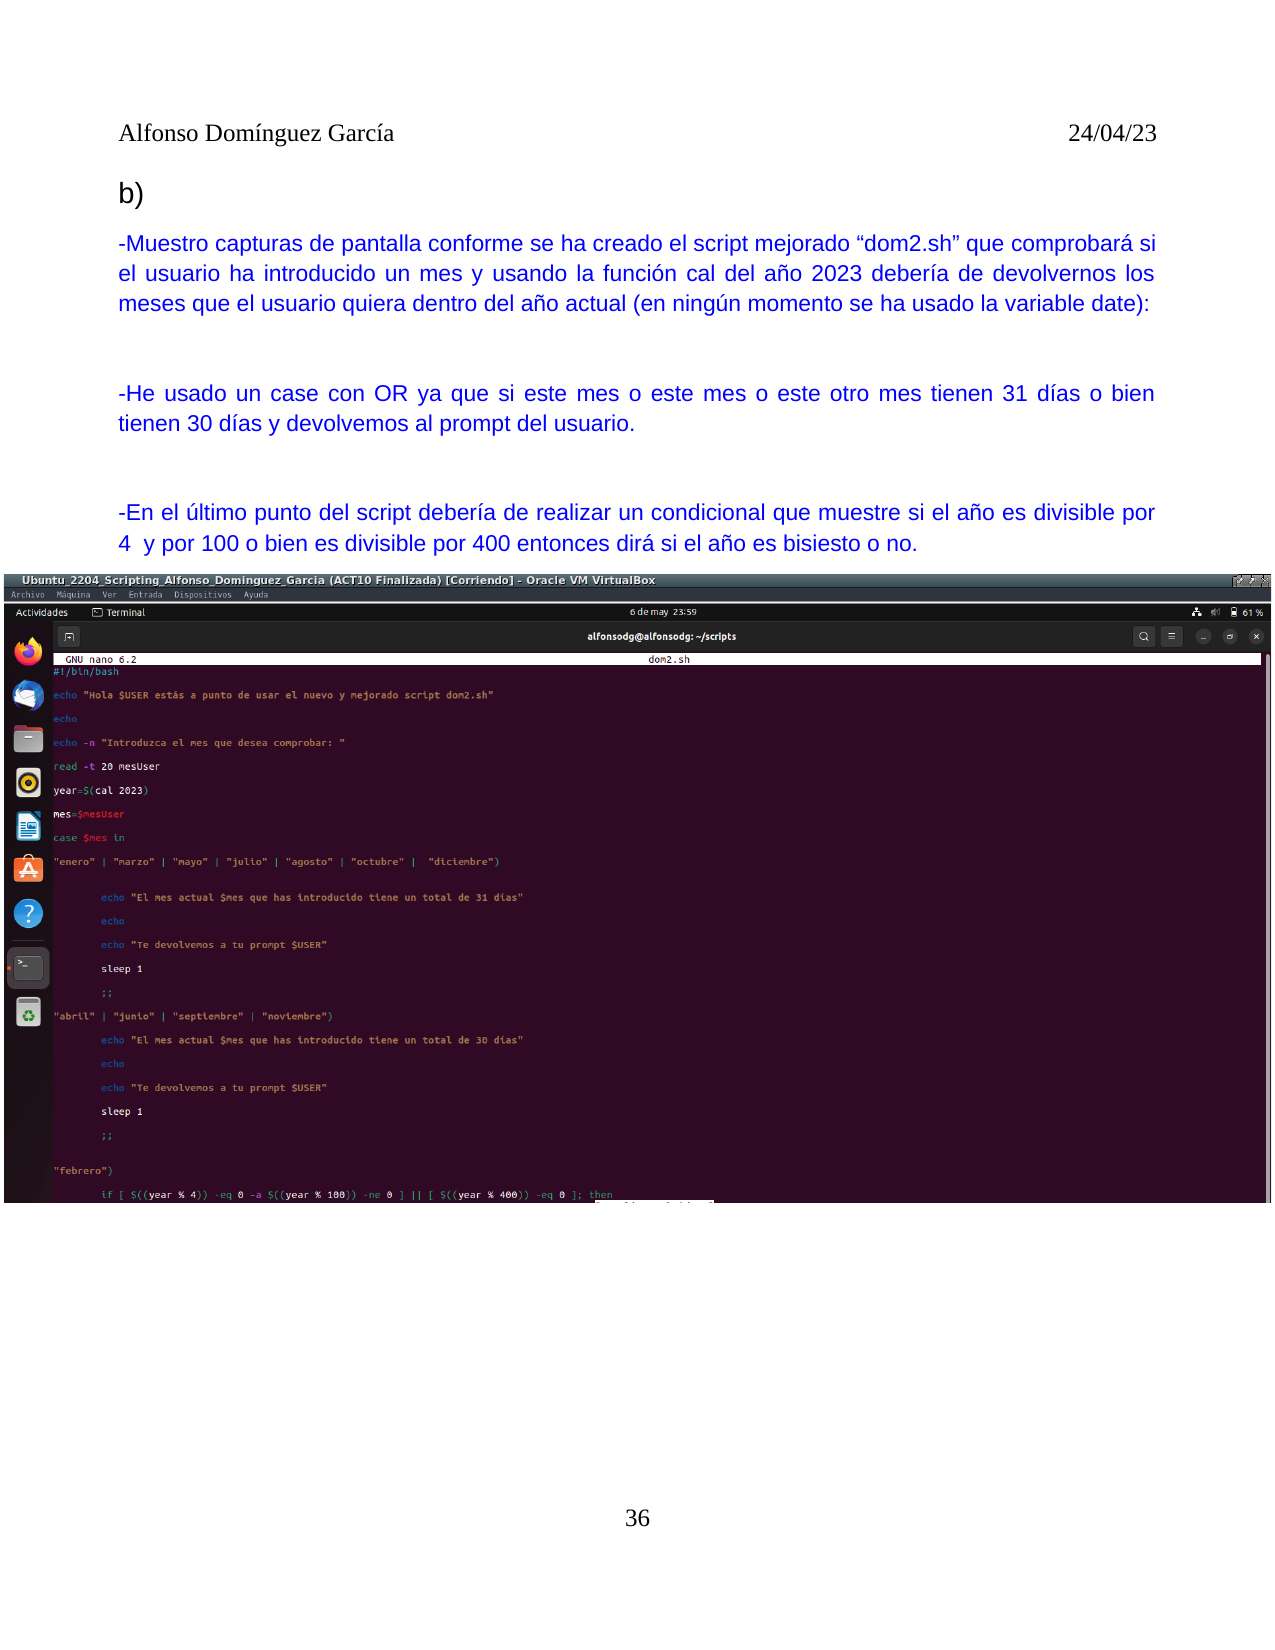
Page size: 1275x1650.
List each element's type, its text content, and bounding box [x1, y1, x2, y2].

text -En el último punto del script debería de realizar un condicional que muestre si el año es divisible por 4 y por 100 o bien es divisible por 400 entonces dirá si el año es bisiesto o no. [118, 499, 1157, 556]
text b) [118, 176, 1157, 210]
text -He usado un case con OR ya que si este mes o este mes o este otro mes tienen 31 días o bien tienen 30 días y devolvemos al prompt del usuario. [118, 379, 1157, 436]
picture [3, 574, 1272, 1203]
text -Muestro capturas de pantalla conforme se ha creado el script mejorado “dom2.sh” que comprobará si el usuario ha introducido un mes y usando la función cal del año 2023 debería de devolvernos los meses que el usuario quiera dentro del año actual (en ningún momento se ha usado la variable date): [118, 229, 1157, 316]
